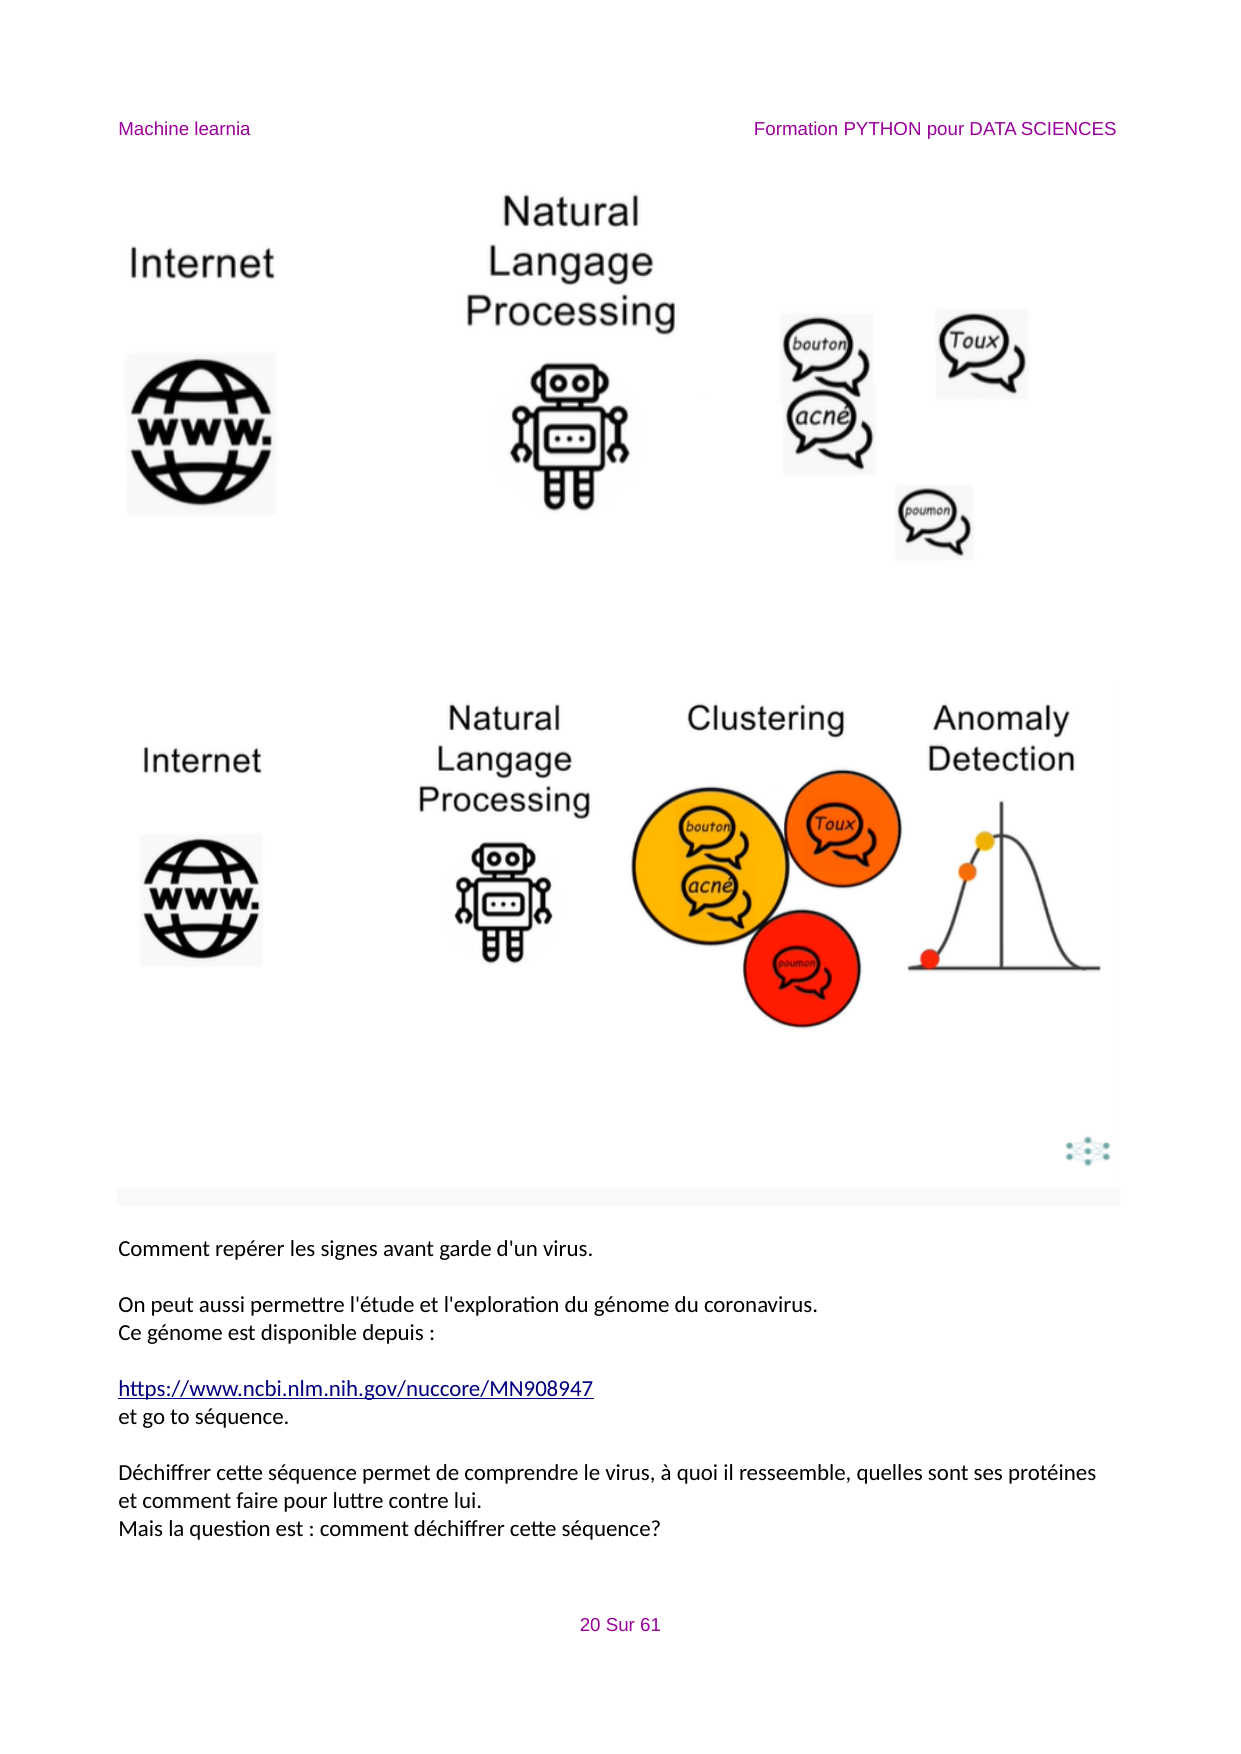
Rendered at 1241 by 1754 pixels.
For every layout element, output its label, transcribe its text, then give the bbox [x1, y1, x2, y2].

text et comment faire pour luttre contre lui. [118, 1486, 1122, 1514]
picture [116, 681, 1121, 1206]
text https://www.ncbi.nlm.nih.gov/nuccore/MN908947 [118, 1374, 1122, 1402]
text Déchiffrer cette séquence permet de comprendre le virus, à quoi il resseemble, quelles sont ses protéines [118, 1458, 1122, 1486]
text On peut aussi permettre l'étude et l'exploration du génome du coronavirus. [118, 1290, 1122, 1318]
text Mais la question est : comment déchiffrer cette séquence? [118, 1514, 1122, 1542]
picture [118, 169, 1122, 614]
text Ce génome est disponible depuis : [118, 1318, 1122, 1346]
text et go to séquence. [118, 1402, 1122, 1430]
text Comment repérer les signes avant garde d'un virus. [118, 1234, 1122, 1262]
